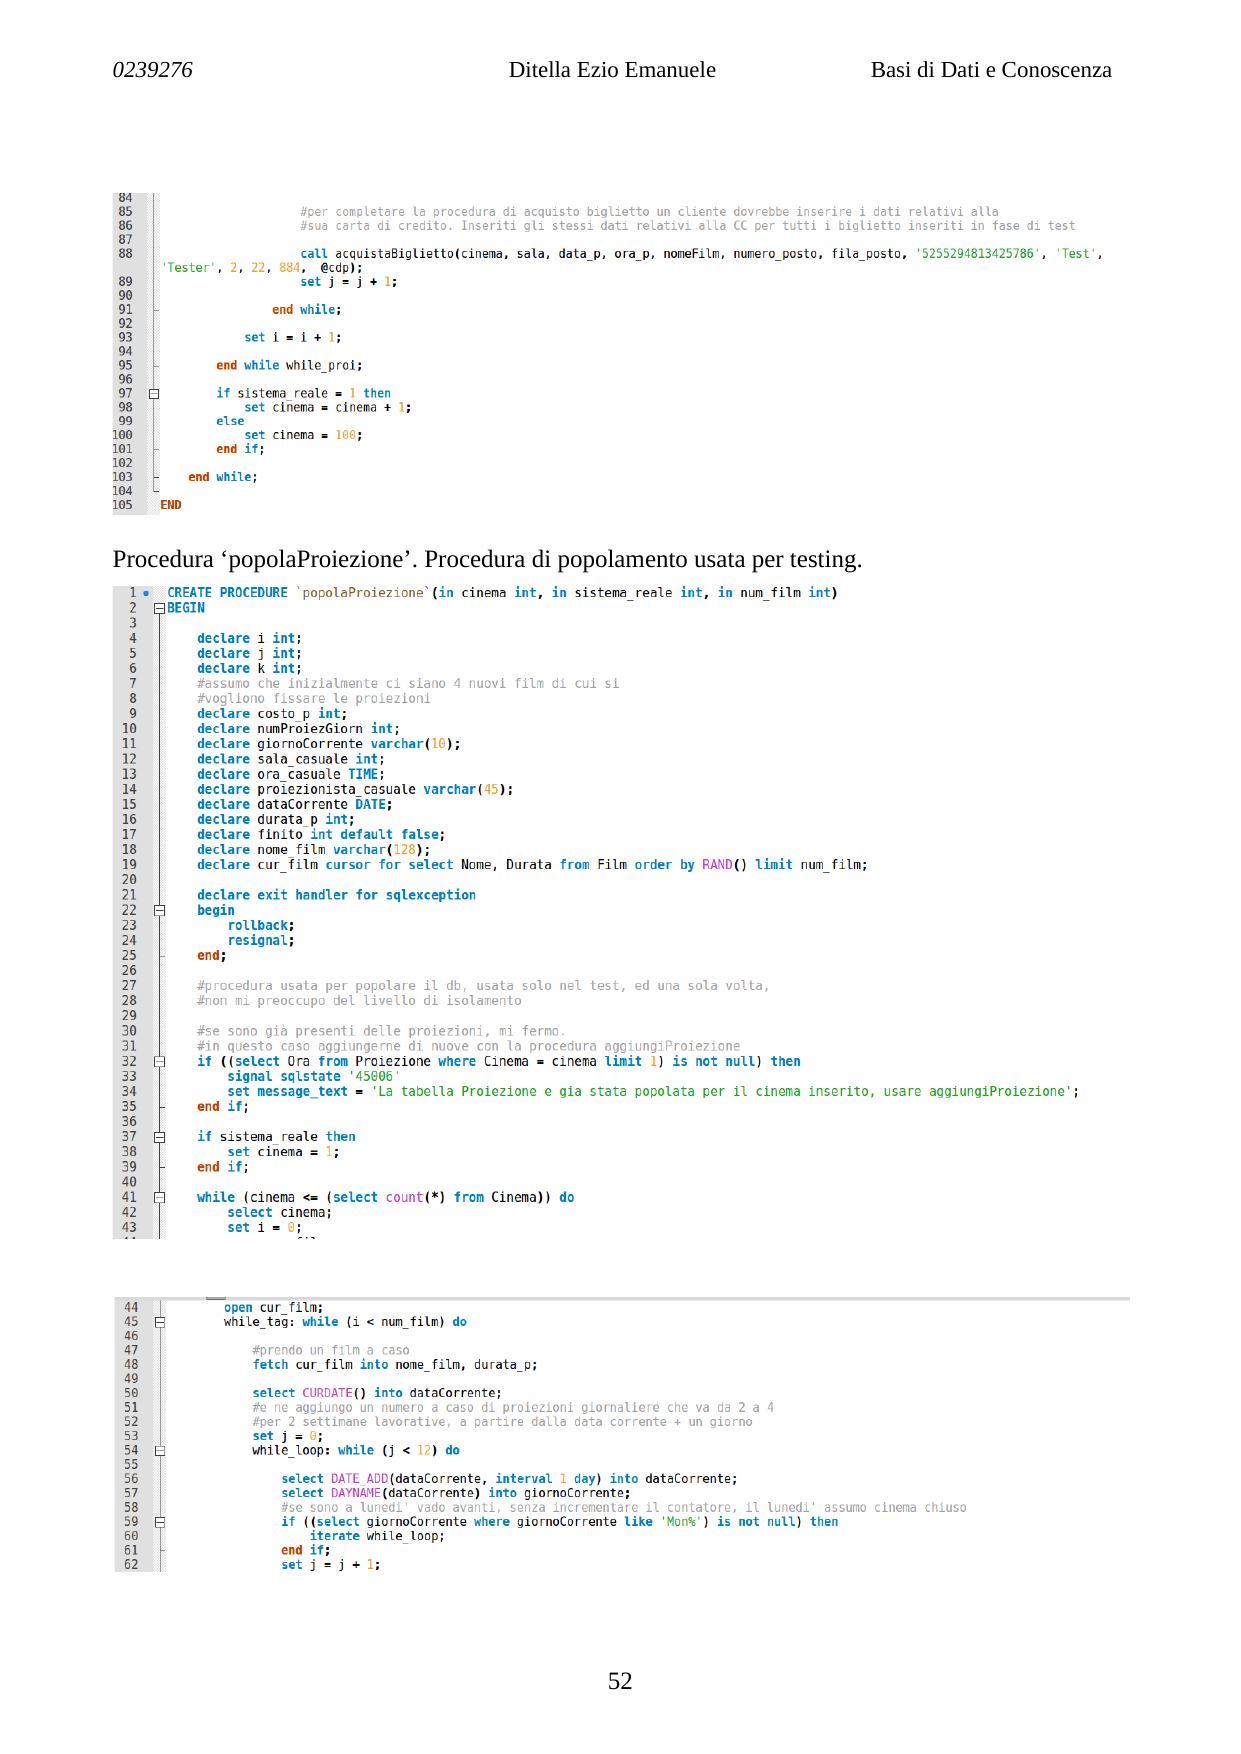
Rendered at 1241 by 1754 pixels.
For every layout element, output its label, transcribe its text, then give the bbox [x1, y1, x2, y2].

picture [112, 193, 1128, 515]
picture [112, 586, 1128, 1239]
picture [114, 1297, 1130, 1572]
text Procedura ‘popolaProiezione’. Procedura di popolamento usata per testing. [112, 515, 1128, 572]
